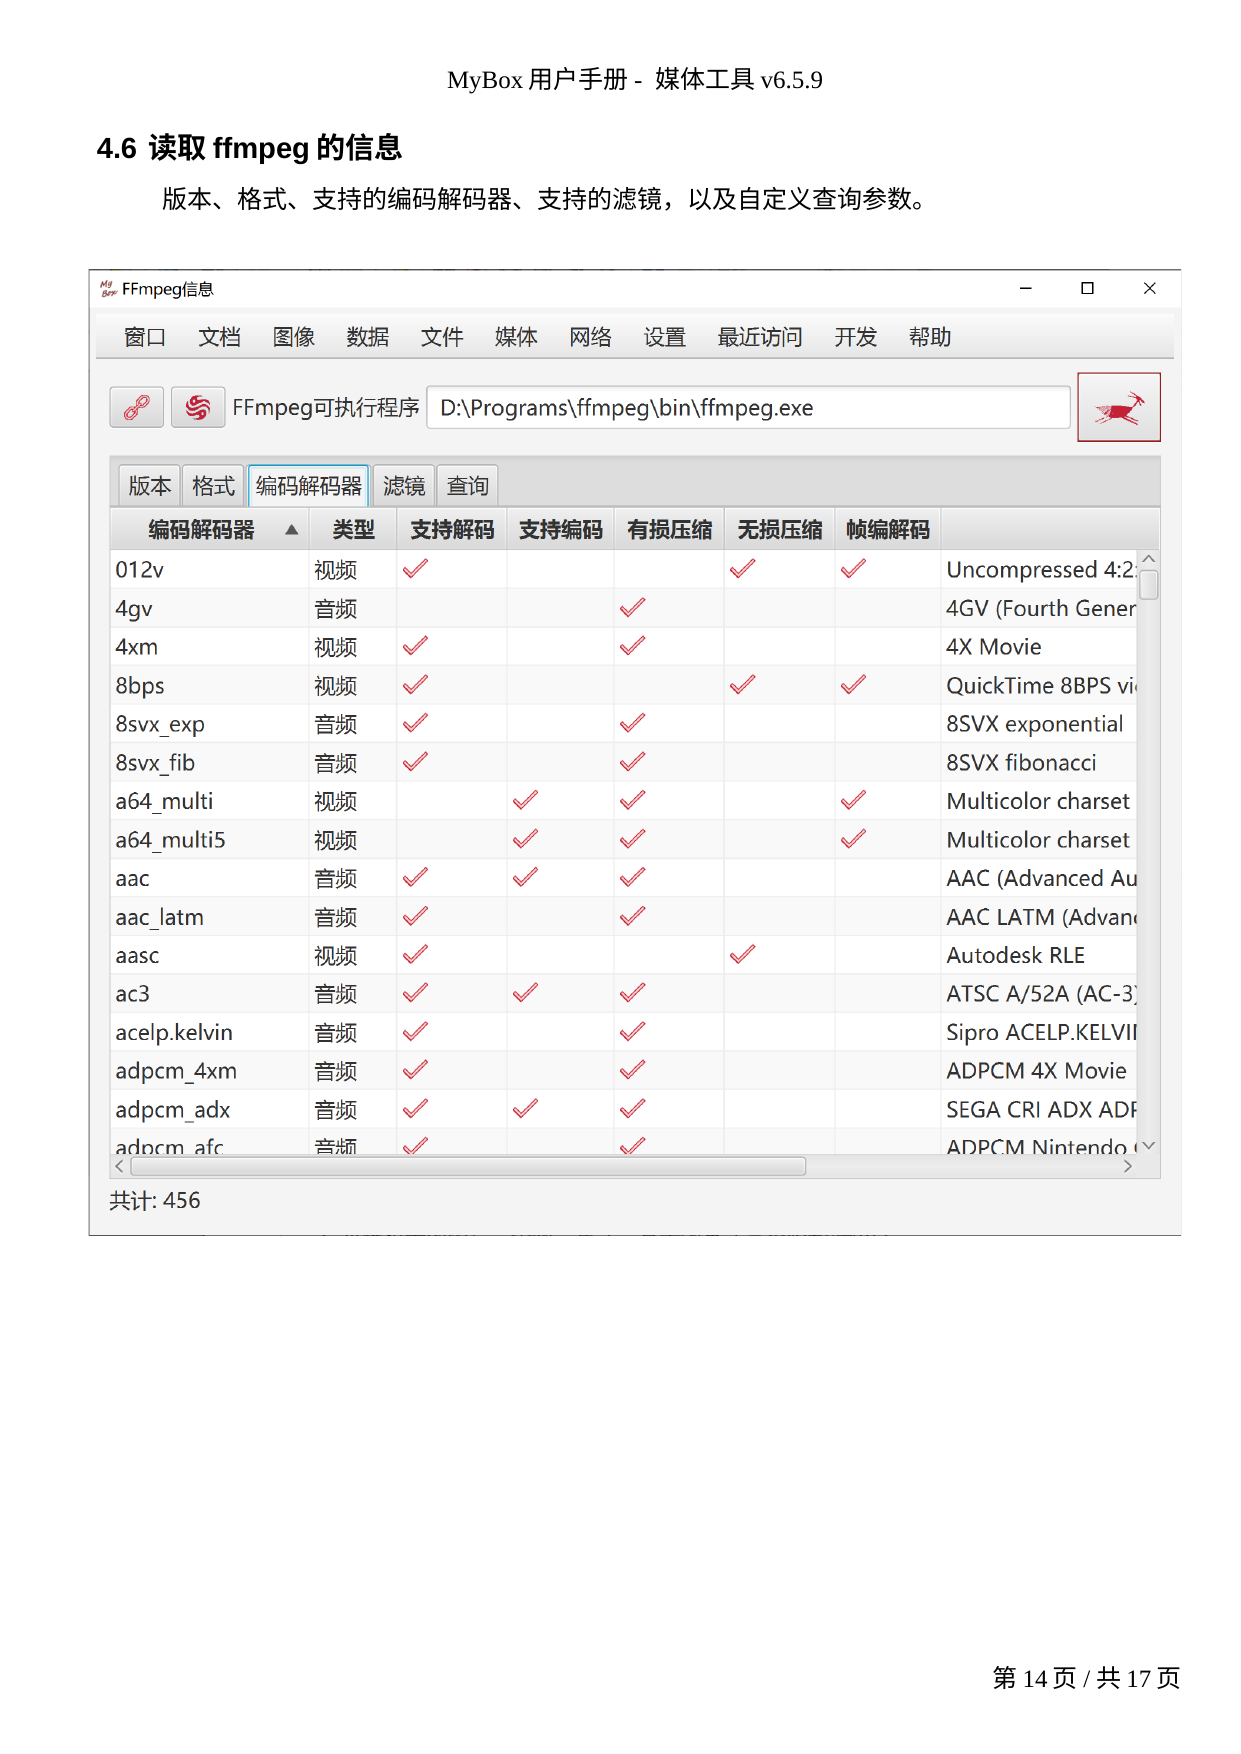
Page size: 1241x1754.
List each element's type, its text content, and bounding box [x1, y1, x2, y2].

picture [88, 269, 1182, 1236]
subtitle 读取ffmpeg的信息 [88, 125, 1181, 167]
list 版本、格式、支持的编码解码器、支持的滤镜，以及自定义查询参数。 [133, 179, 1181, 216]
